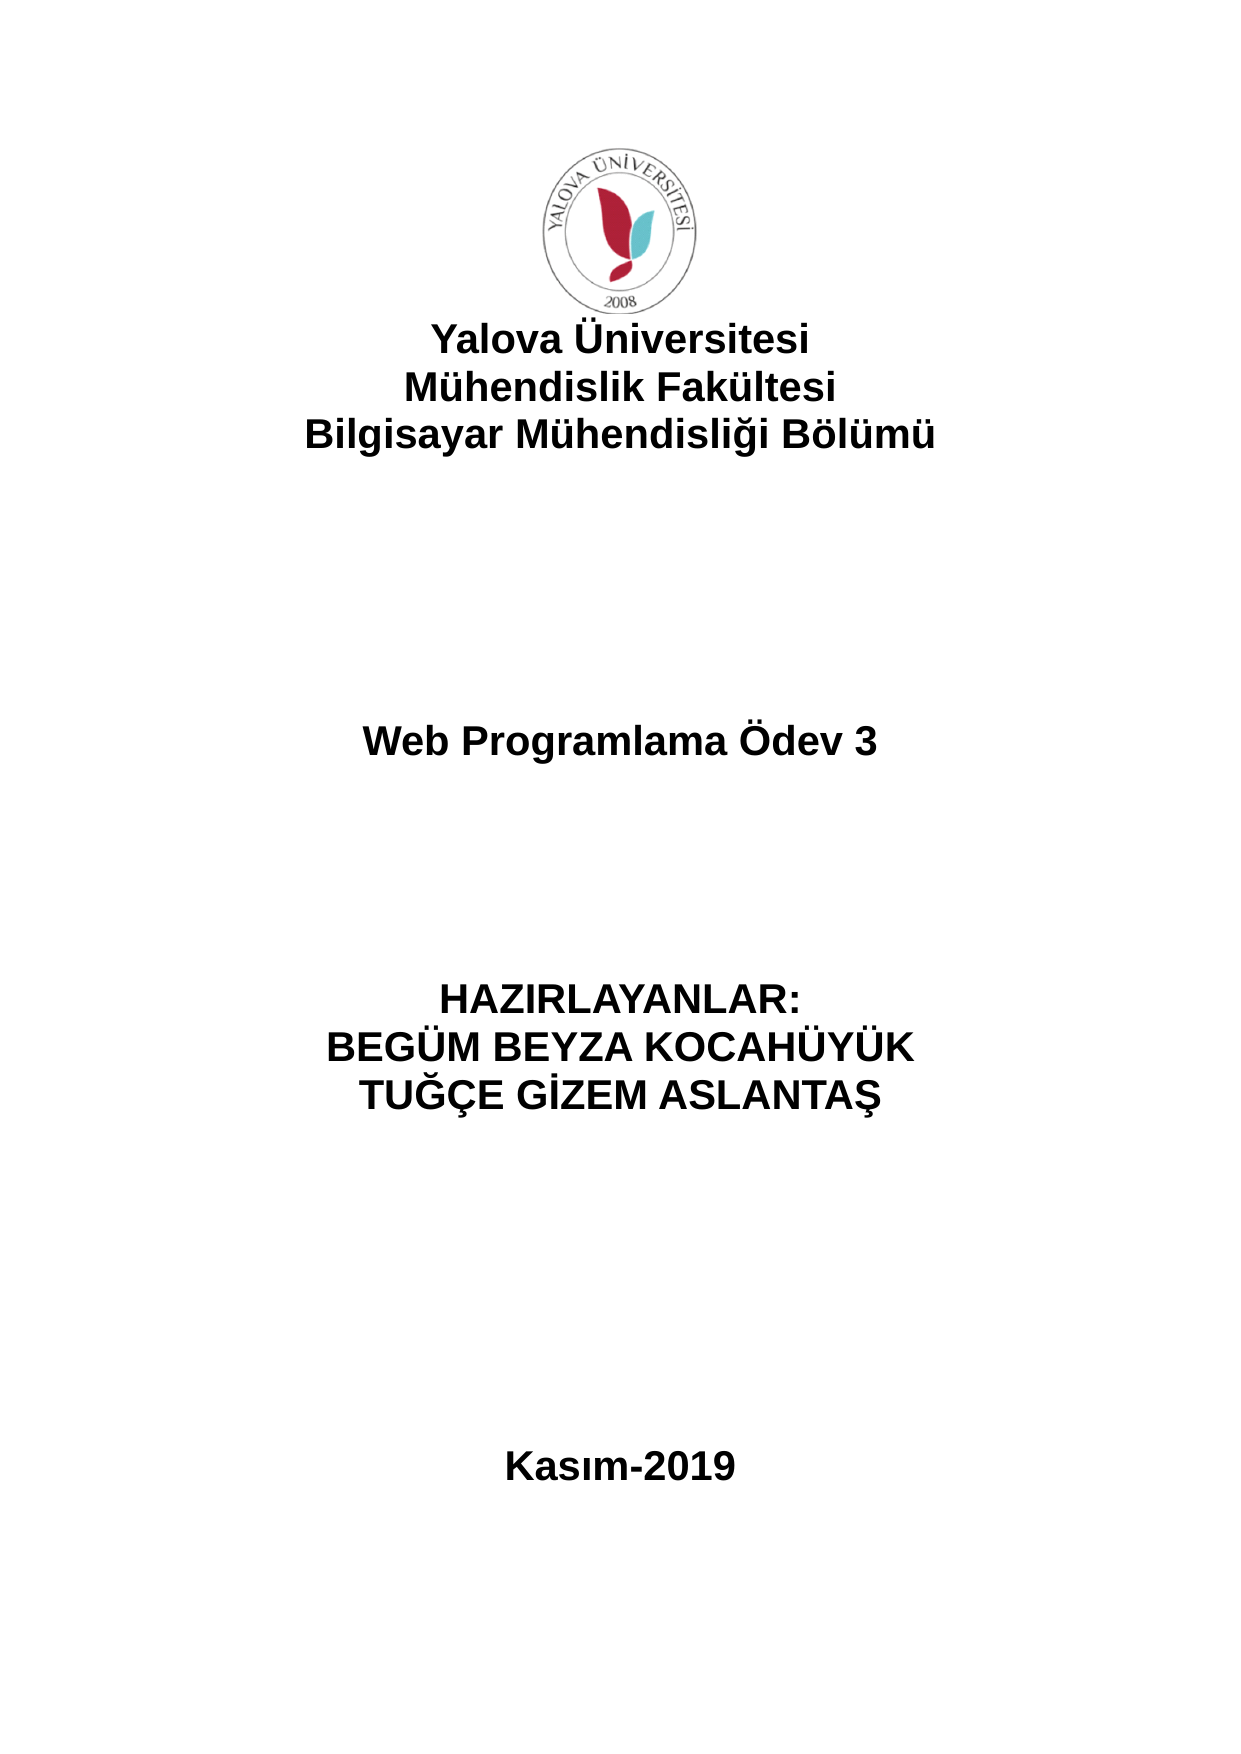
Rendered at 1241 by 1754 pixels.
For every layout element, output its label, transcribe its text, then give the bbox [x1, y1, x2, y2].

text Bilgisayar Mühendisliği Bölümü [118, 410, 1122, 458]
text Yalova Üniversitesi [118, 314, 1122, 362]
text HAZIRLAYANLAR: [118, 974, 1122, 1022]
text BEGÜM BEYZA KOCAHÜYÜK [118, 1022, 1122, 1070]
text TUĞÇE GİZEM ASLANTAŞ [118, 1070, 1122, 1118]
text Kasım-2019 [118, 1441, 1122, 1489]
text Web Programlama Ödev 3 [118, 716, 1122, 764]
text Mühendislik Fakültesi [118, 362, 1122, 410]
